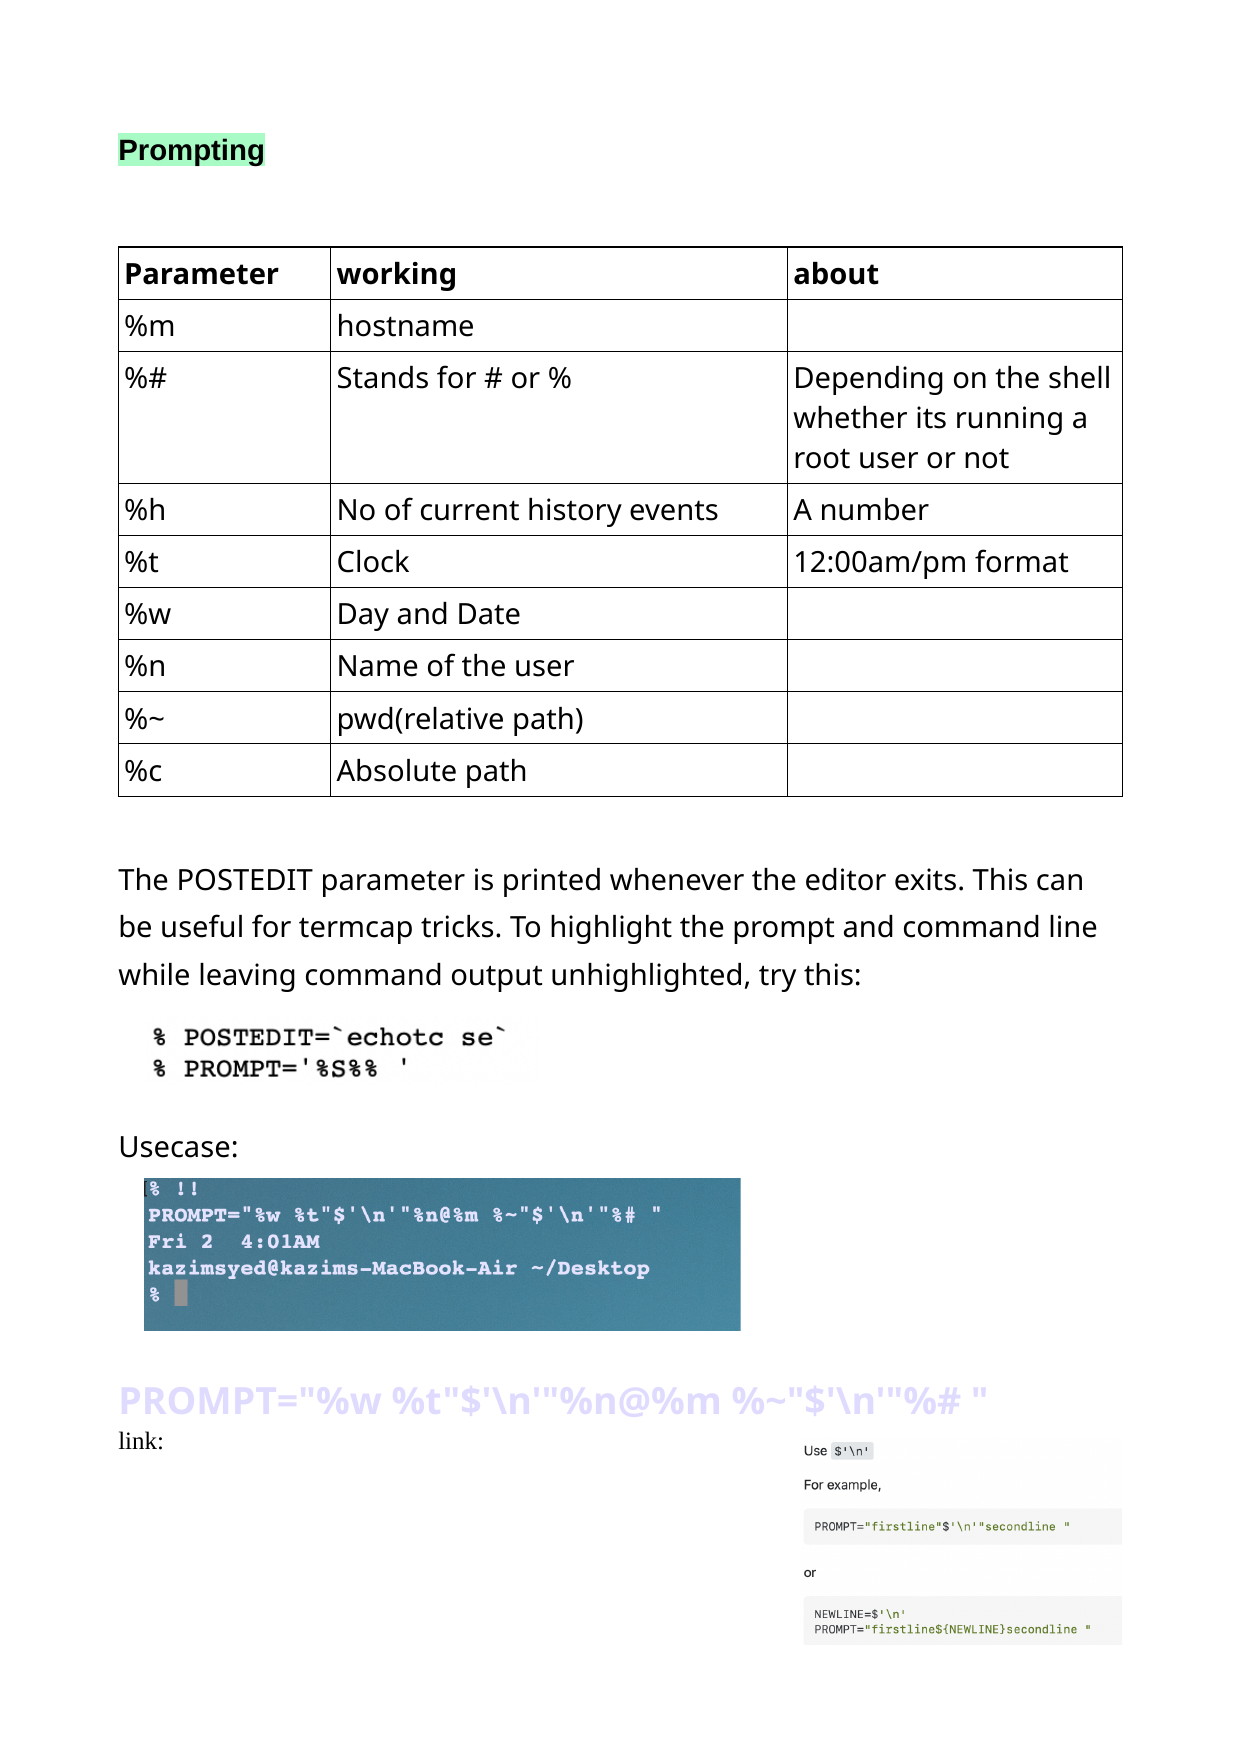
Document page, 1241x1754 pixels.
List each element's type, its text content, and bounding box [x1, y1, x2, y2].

table_cell %~ [119, 692, 330, 743]
text PROMPT="%w %t"$'\n'"%n@%m %~"$'\n'"%# " [118, 1375, 1122, 1426]
table_cell Day and Date [331, 588, 787, 639]
table_cell No of current history events [331, 484, 787, 534]
table_cell Absolute path [331, 744, 787, 796]
table_cell [788, 692, 1122, 743]
picture [144, 1178, 741, 1331]
text link: [118, 1426, 1122, 1454]
picture [800, 1436, 1123, 1645]
table_cell %m [119, 300, 330, 351]
table_header Parameter [119, 248, 330, 299]
table_cell Stands for # or % [331, 352, 787, 482]
table_cell %# [119, 352, 330, 482]
table_cell [788, 640, 1122, 691]
table_cell %c [119, 744, 330, 796]
table_header about [788, 248, 1122, 299]
table_cell Name of the user [331, 640, 787, 691]
table_cell [788, 588, 1122, 639]
table_cell %w [119, 588, 330, 639]
table_cell Clock [331, 536, 787, 587]
table_cell %t [119, 536, 330, 587]
table_cell A number [788, 484, 1122, 534]
table_cell %n [119, 640, 330, 691]
subtitle Prompting [118, 133, 1122, 234]
table_cell hostname [331, 300, 787, 351]
table_cell [788, 744, 1122, 796]
table_cell Depending on the shell whether its running a root user or not [788, 352, 1122, 482]
table_header working [331, 248, 787, 299]
text Usecase: [118, 1126, 1122, 1166]
table_cell pwd(relative path) [331, 692, 787, 743]
table_cell [788, 300, 1122, 351]
table_cell %h [119, 484, 330, 534]
picture [145, 1016, 540, 1085]
table_cell 12:00am/pm format [788, 536, 1122, 587]
text The POSTEDIT parameter is printed whenever the editor exits. This can be useful for termcap tricks. To highlight the prompt and command line while leaving command output unhighlighted, try this: [118, 859, 1122, 994]
